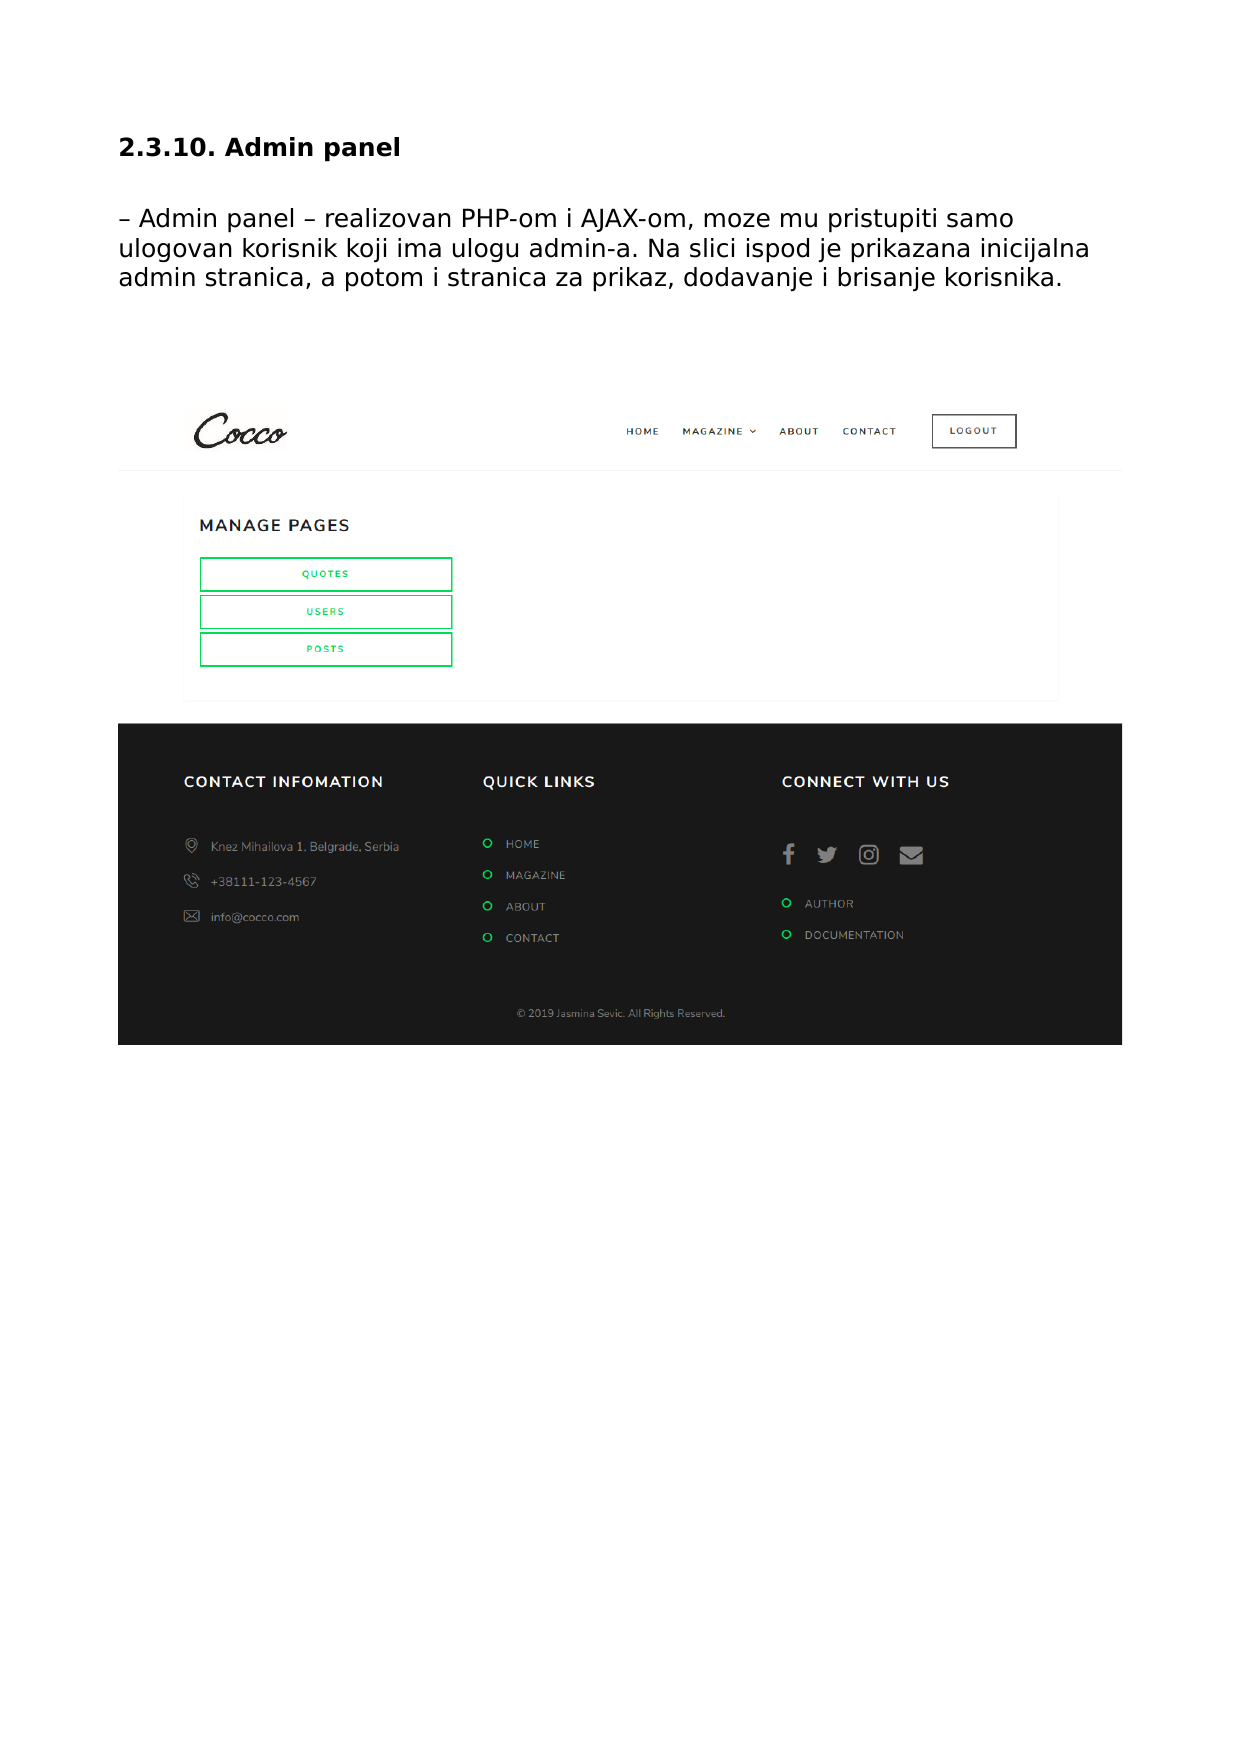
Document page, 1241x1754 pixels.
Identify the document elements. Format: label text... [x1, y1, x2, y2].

text – Admin panel – realizovan PHP-om i AJAX-om, moze mu pristupiti samo ulogovan korisnik koji ima ulogu admin-a. Na slici ispod je prikazana inicijalna admin stranica, a potom i stranica za prikaz, dodavanje i brisanje korisnika. [118, 203, 1122, 293]
subtitle 2.3.10. Admin panel [118, 133, 1122, 162]
picture [118, 389, 1123, 1045]
